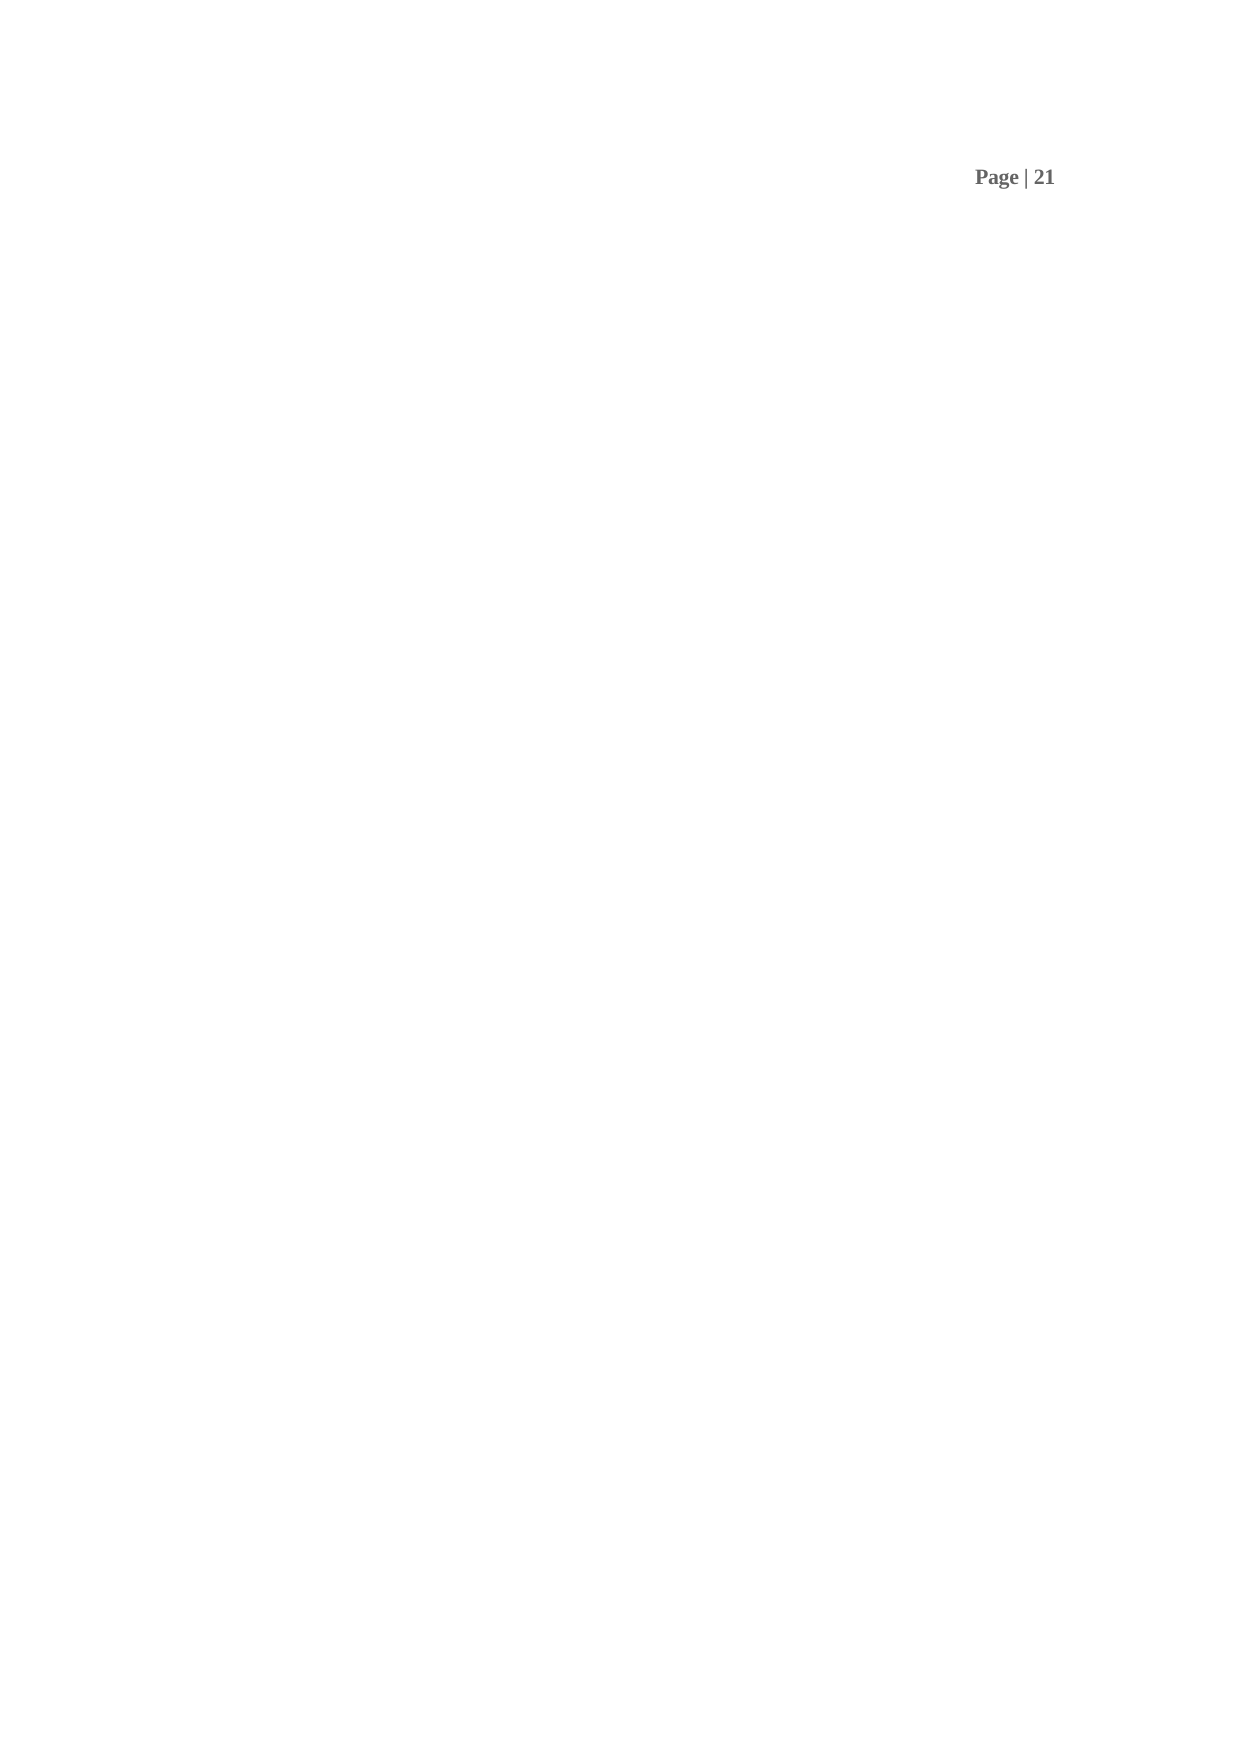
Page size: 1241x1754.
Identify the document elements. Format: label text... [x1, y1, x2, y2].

text Page | 21 [150, 162, 1068, 190]
